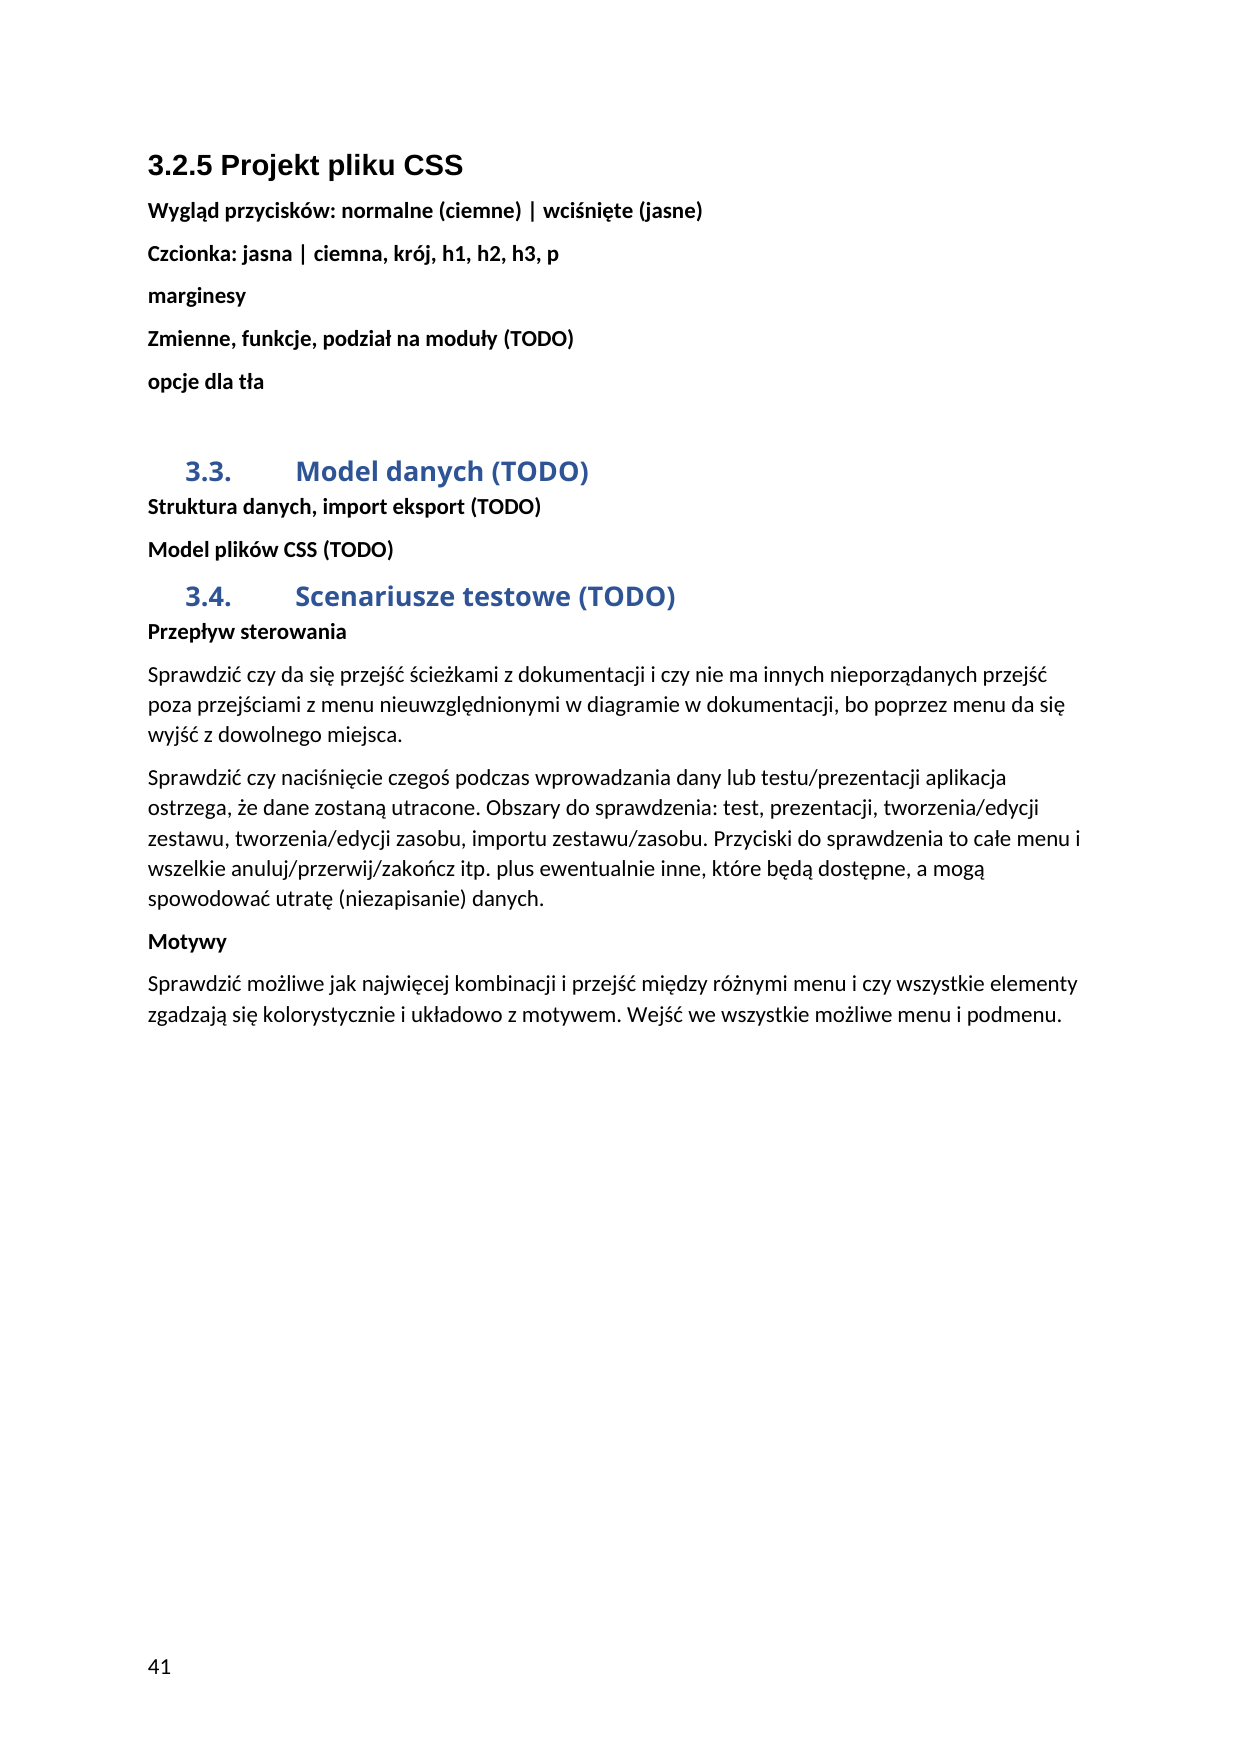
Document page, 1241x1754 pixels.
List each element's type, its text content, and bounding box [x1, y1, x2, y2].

subtitle 3.2.5 Projekt pliku CSS [148, 148, 1093, 181]
text opcje dla tła [148, 367, 1093, 395]
text Sprawdzić czy naciśnięcie czegoś podczas wprowadzania dany lub testu/prezentacji aplikacja ostrzega, że dane zostaną utracone. Obszary do sprawdzenia: test, prezentacji, tworzenia/edycji zestawu, tworzenia/edycji zasobu, importu zestawu/zasobu. Przyciski do sprawdzenia to całe menu i wszelkie anuluj/przerwij/zakończ itp. plus ewentualnie inne, które będą dostępne, a mogą spowodować utratę (niezapisanie) danych. [148, 763, 1093, 912]
text Struktura danych, import eksport (TODO) [148, 492, 1093, 520]
text Model plików CSS (TODO) [148, 535, 1093, 563]
text Motywy [148, 927, 1093, 955]
text Czcionka: jasna | ciemna, krój, h1, h2, h3, p [148, 239, 1093, 267]
text Przepływ sterowania [148, 617, 1093, 646]
subtitle Model danych (TODO) [185, 452, 1093, 489]
subtitle Scenariusze testowe (TODO) [185, 578, 1093, 614]
text Sprawdzić czy da się przejść ścieżkami z dokumentacji i czy nie ma innych nieporządanych przejść poza przejściami z menu nieuwzględnionymi w diagramie w dokumentacji, bo poprzez menu da się wyjść z dowolnego miejsca. [148, 660, 1093, 749]
text Sprawdzić możliwe jak najwięcej kombinacji i przejść między różnymi menu i czy wszystkie elementy zgadzają się kolorystycznie i układowo z motywem. Wejść we wszystkie możliwe menu i podmenu. [148, 969, 1093, 1028]
text Wygląd przycisków: normalne (ciemne) | wciśnięte (jasne) [148, 196, 1093, 224]
text marginesy [148, 282, 1093, 310]
text Zmienne, funkcje, podział na moduły (TODO) [148, 324, 1093, 352]
